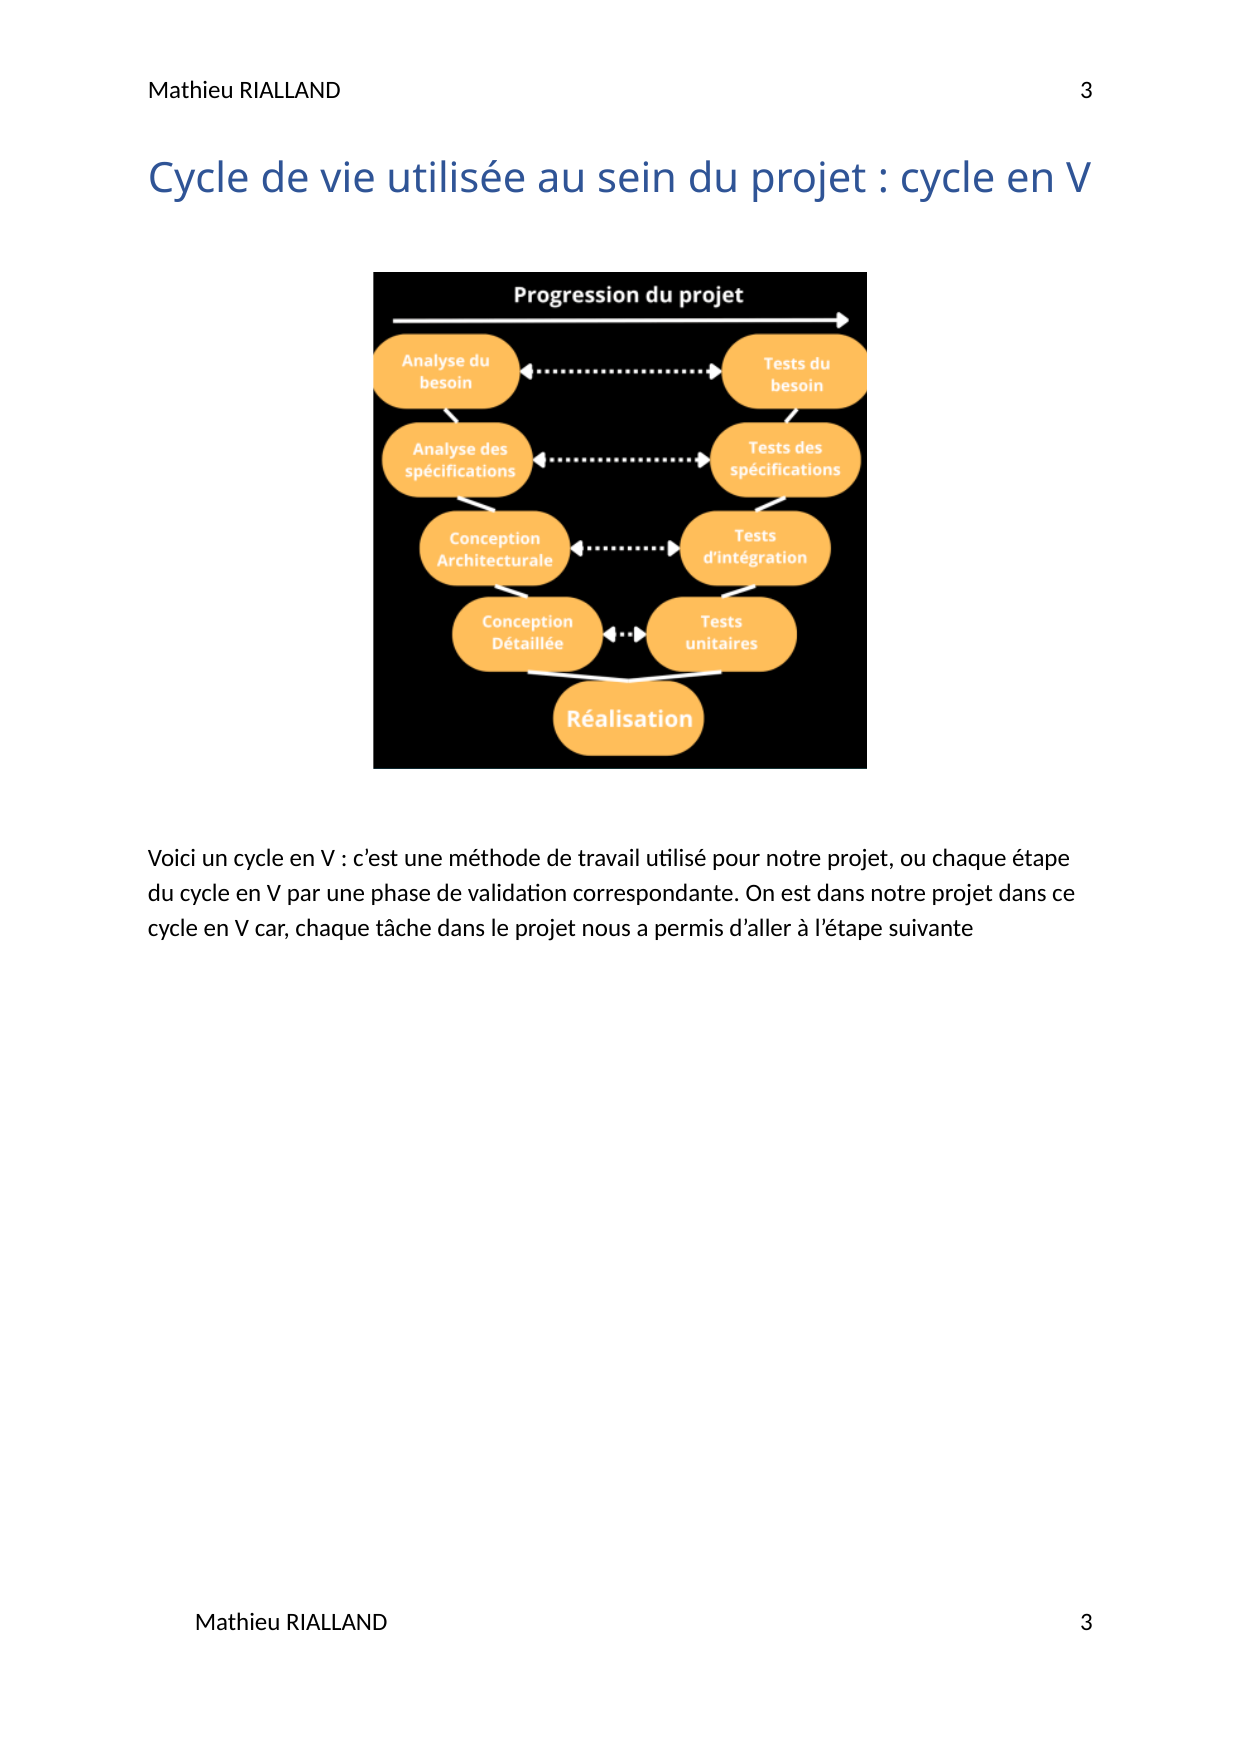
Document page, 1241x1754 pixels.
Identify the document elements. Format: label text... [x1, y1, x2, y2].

text Voici un cycle en V : c’est une méthode de travail utilisé pour notre projet, ou chaque étape du cycle en V par une phase de validation correspondante. On est dans notre projet dans ce cycle en V car, chaque tâche dans le projet nous a permis d’aller à l’étape suivante [148, 842, 1093, 942]
subtitle Cycle de vie utilisée au sein du projet : cycle en V [148, 148, 1093, 204]
